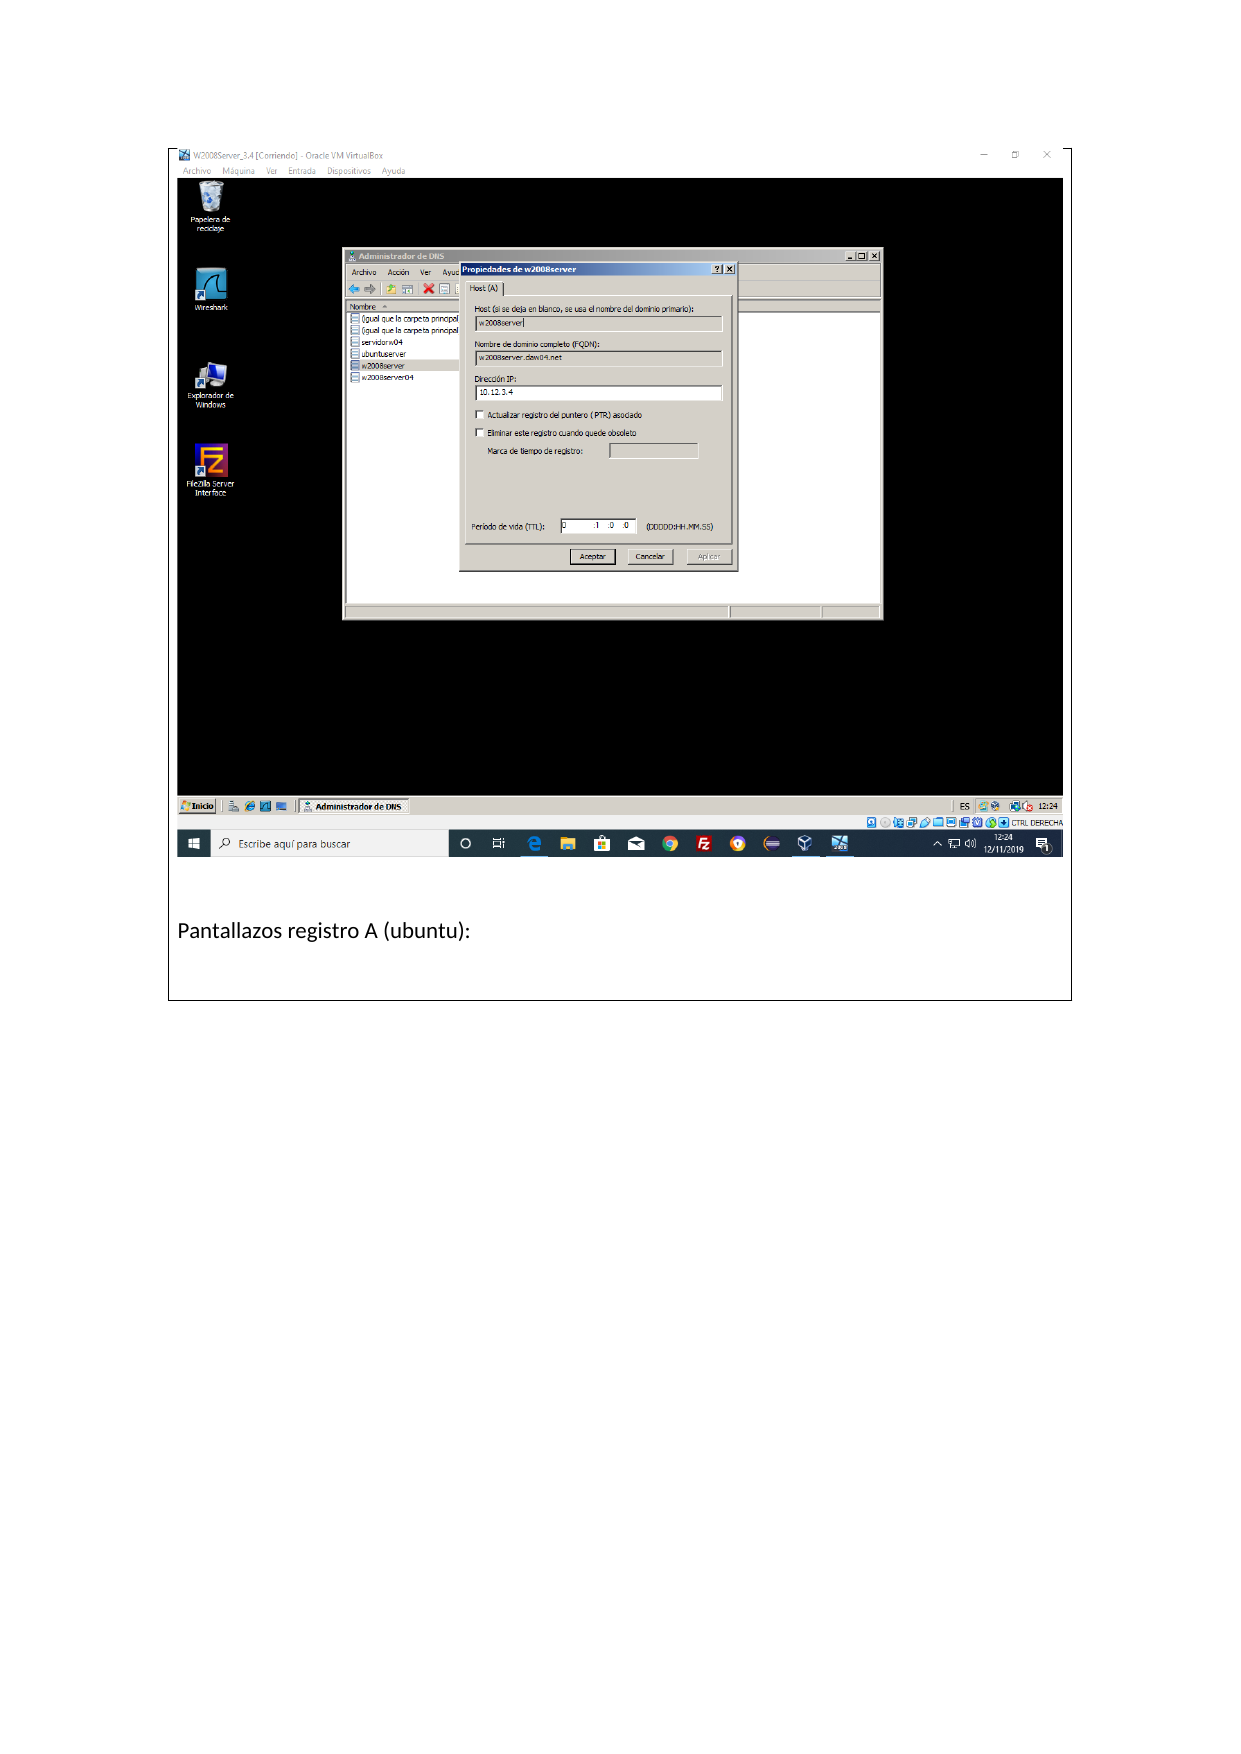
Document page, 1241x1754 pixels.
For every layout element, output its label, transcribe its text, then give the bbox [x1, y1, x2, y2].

text Pantallazos registro A (ubuntu): [169, 913, 1071, 944]
picture [177, 147, 1063, 857]
